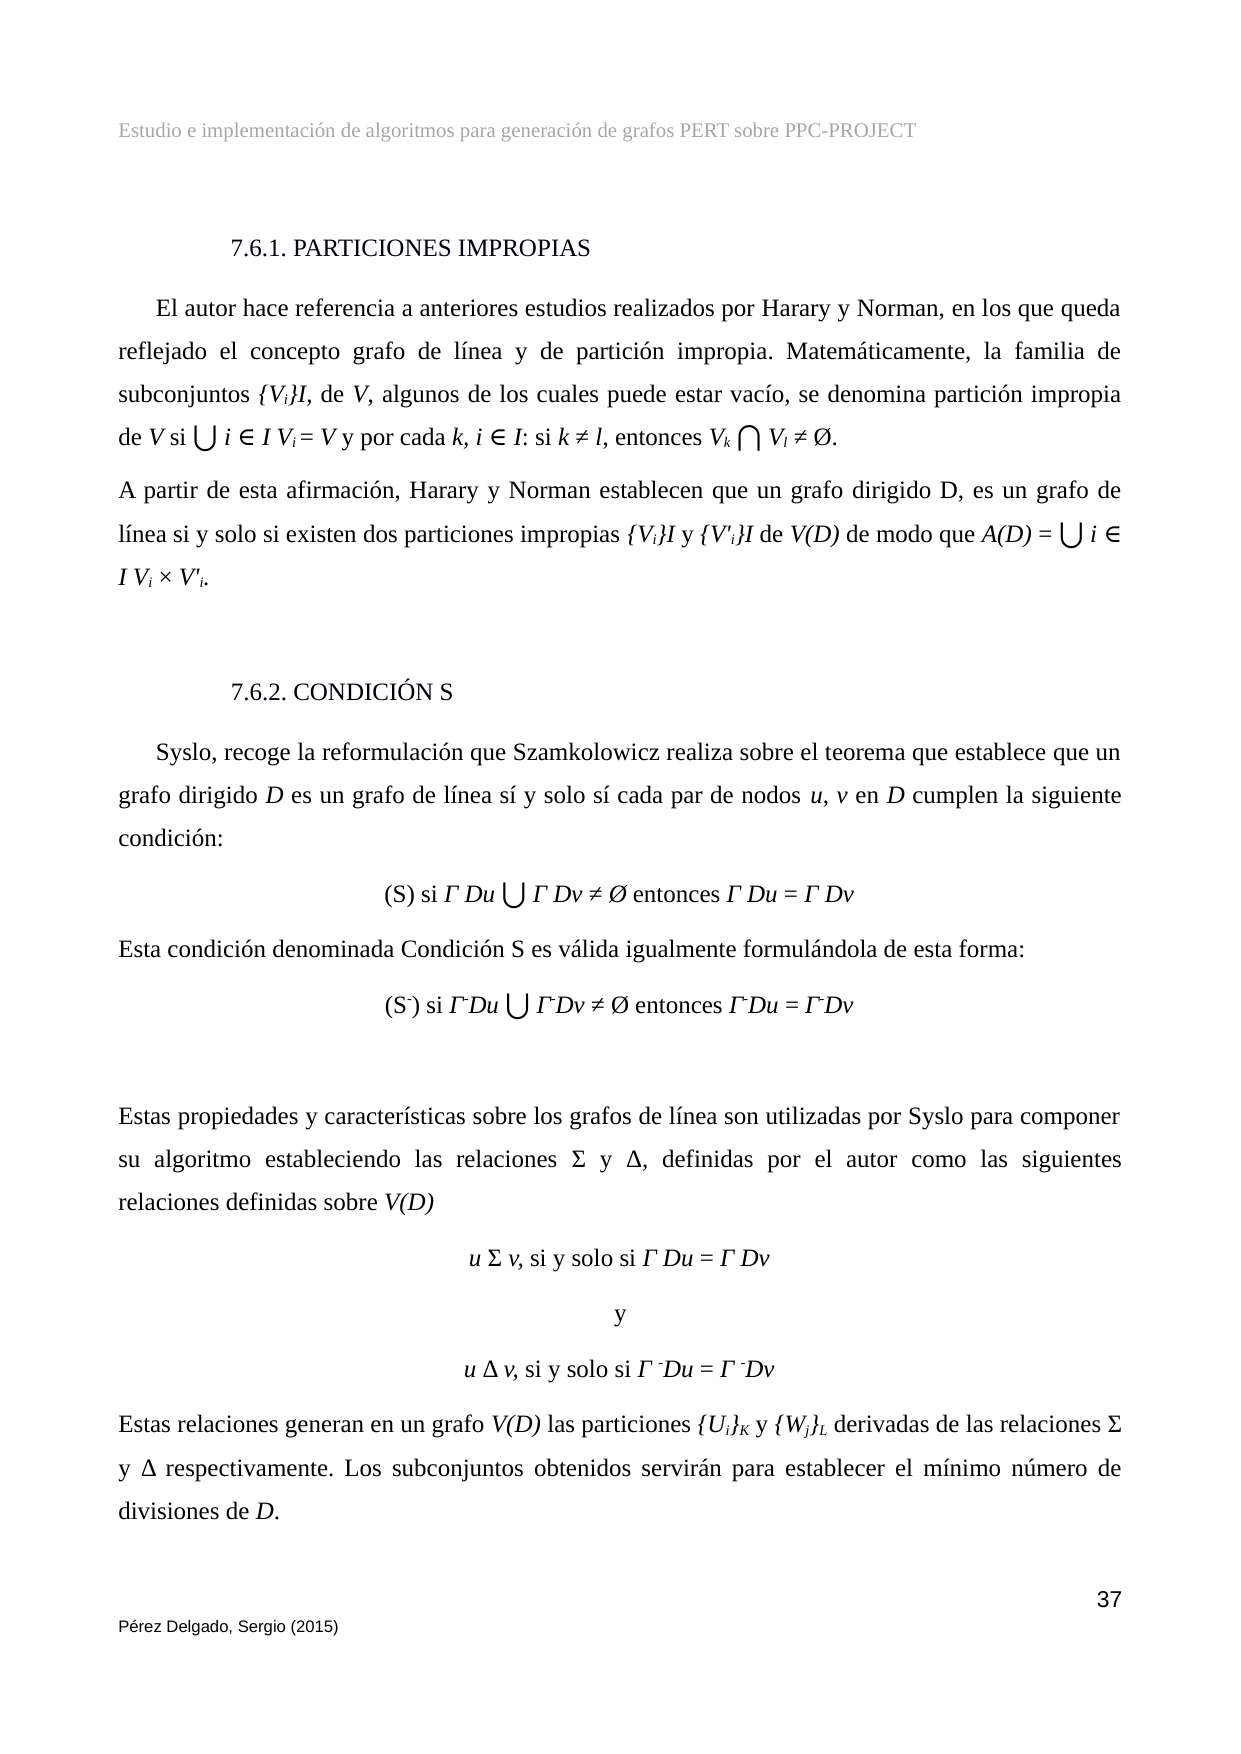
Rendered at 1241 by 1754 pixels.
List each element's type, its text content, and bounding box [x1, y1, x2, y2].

text y [118, 1298, 1122, 1327]
text (S) si Γ Du ⋃ Γ Dv ≠ Ø entonces Γ Du = Γ Dv [118, 879, 1122, 907]
subtitle 7.6.1. PARTICIONES IMPROPIAS [230, 233, 1122, 262]
text (S-) si Γ-Du ⋃ Γ-Dv ≠ Ø entonces Γ-Du = Γ-Dv [118, 990, 1122, 1018]
subtitle 7.6.2. CONDICIÓN S [156, 677, 1122, 706]
text El autor hace referencia a anteriores estudios realizados por Harary y Norman, en los que queda reflejado el concepto grafo de línea y de partición impropia. Matemáticamente, la familia de subconjuntos {Vi}I, de V, algunos de los cuales puede estar vacío, se denomina partición impropia de V si ⋃ i ∈ I Vi = V y por cada k, i ∈ I: si k ≠ l, entonces Vk ⋂ Vl ≠ Ø. [118, 293, 1122, 451]
text Esta condición denominada Condición S es válida igualmente formulándola de esta forma: [118, 934, 1122, 963]
text Estas propiedades y características sobre los grafos de línea son utilizadas por Syslo para componer su algoritmo estableciendo las relaciones Σ y Δ, definidas por el autor como las siguientes relaciones definidas sobre V(D) [118, 1101, 1122, 1216]
text A partir de esta afirmación, Harary y Norman establecen que un grafo dirigido D, es un grafo de línea si y solo si existen dos particiones impropias {Vi}I y {V'i}I de V(D) de modo que A(D) = ⋃ i ∈ I Vi × V'i. [118, 476, 1122, 591]
text Estas relaciones generan en un grafo V(D) las particiones {Ui}K y {Wj}L derivadas de las relaciones Σ y Δ respectivamente. Los subconjuntos obtenidos servirán para establecer el mínimo número de divisiones de D. [118, 1409, 1122, 1524]
text u Σ v, si y solo si Γ Du = Γ Dv [118, 1243, 1122, 1271]
text u Δ v, si y solo si Γ -Du = Γ -Dv [118, 1354, 1122, 1383]
text Syslo, recoge la reformulación que Szamkolowicz realiza sobre el teorema que establece que un grafo dirigido D es un grafo de línea sí y solo sí cada par de nodos u, v en D cumplen la siguiente condición: [118, 737, 1122, 852]
